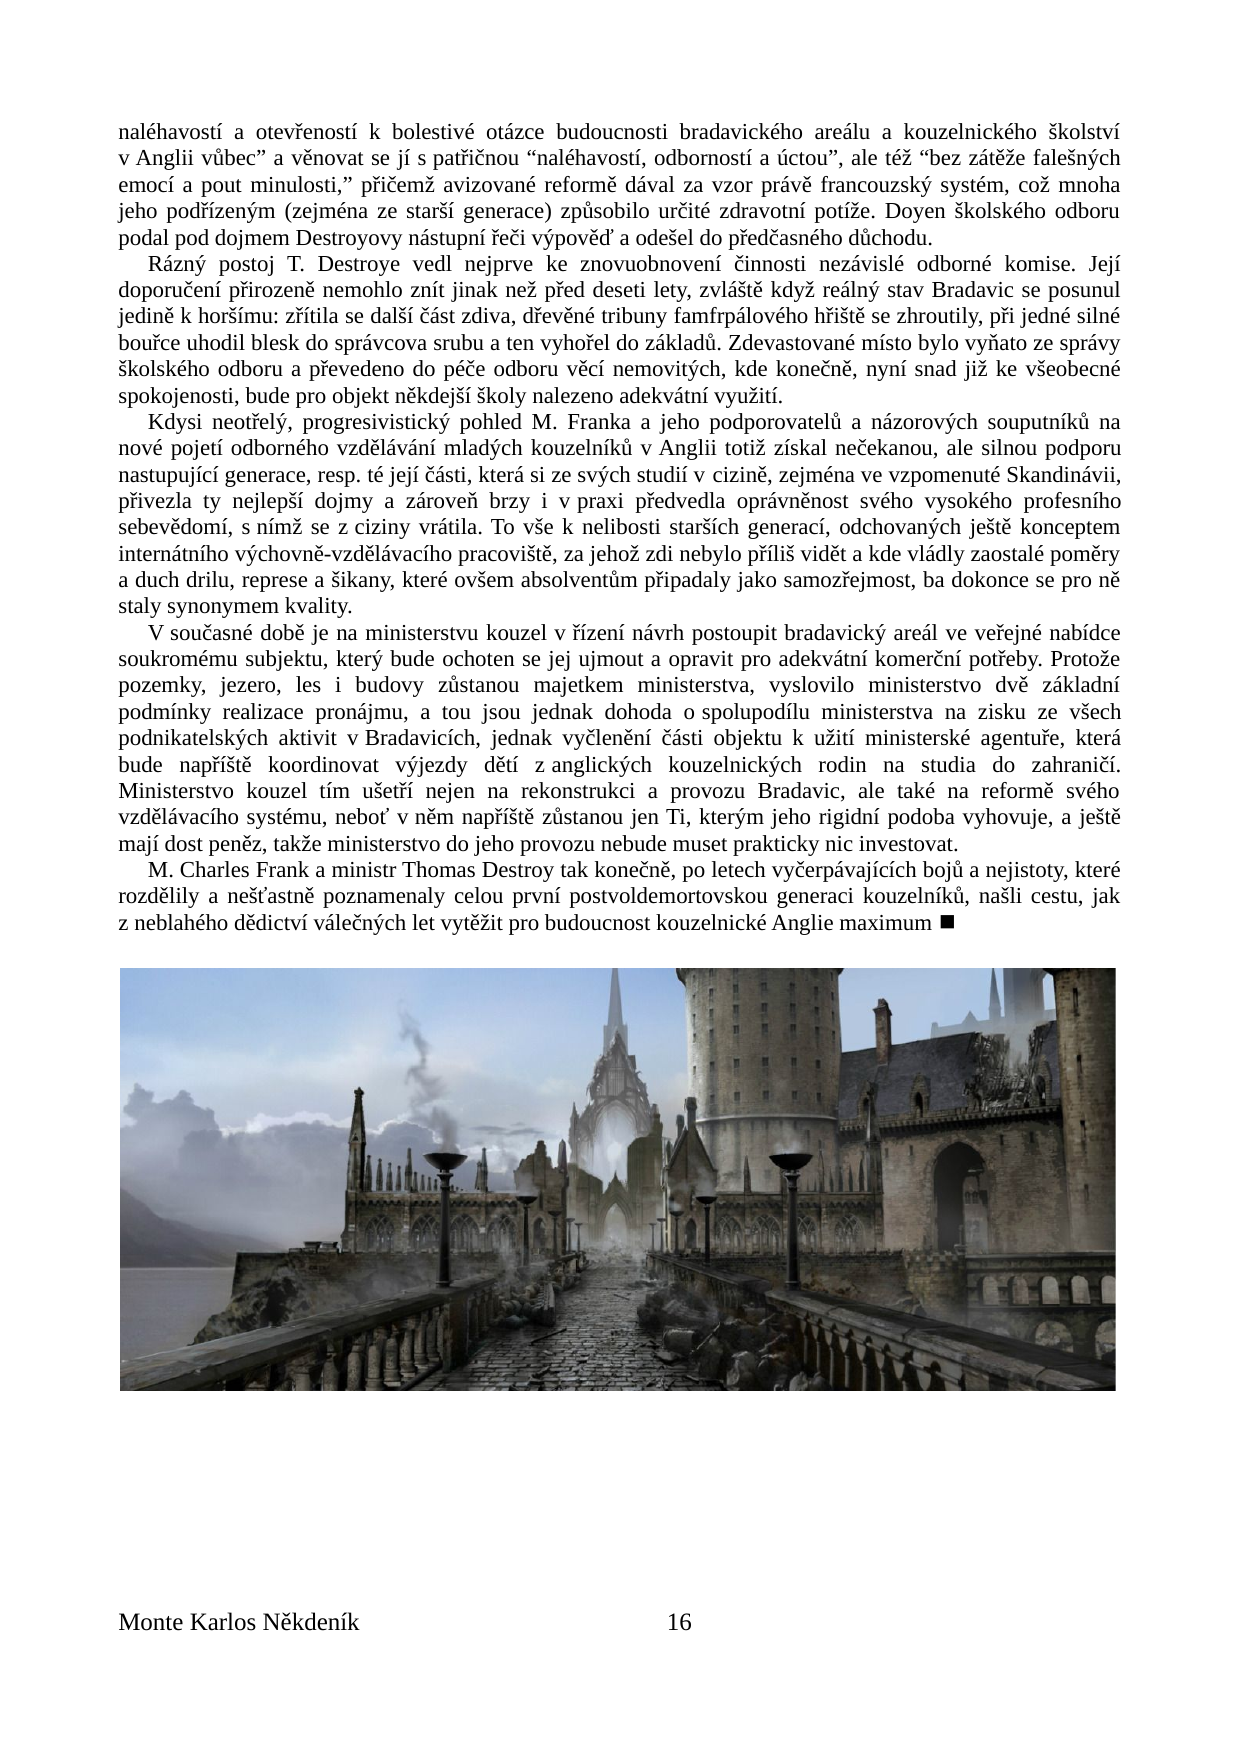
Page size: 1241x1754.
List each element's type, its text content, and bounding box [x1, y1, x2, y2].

picture [120, 968, 1116, 1391]
text naléhavostí a otevřeností k bolestivé otázce budoucnosti bradavického areálu a kouzelnického školství v Anglii vůbec” a věnovat se jí s patřičnou “naléhavostí, odborností a úctou”, ale též “bez zátěže falešných emocí a pout minulosti,” přičemž avizované reformě dával za vzor právě francouzský systém, což mnoha jeho podřízeným (zejména ze starší generace) způsobilo určité zdravotní potíže. Doyen školského odboru podal pod dojmem Destroyovy nástupní řeči výpověď a odešel do předčasného důchodu. [118, 118, 1122, 250]
text V současné době je na ministerstvu kouzel v řízení návrh postoupit bradavický areál ve veřejné nabídce soukromému subjektu, který bude ochoten se jej ujmout a opravit pro adekvátní komerční potřeby. Protože pozemky, jezero, les i budovy zůstanou majetkem ministerstva, vyslovilo ministerstvo dvě základní podmínky realizace pronájmu, a tou jsou jednak dohoda o spolupodílu ministerstva na zisku ze všech podnikatelských aktivit v Bradavicích, jednak vyčlenění části objektu k užití ministerské agentuře, která bude napříště koordinovat výjezdy dětí z anglických kouzelnických rodin na studia do zahraničí. Ministerstvo kouzel tím ušetří nejen na rekonstrukci a provozu Bradavic, ale také na reformě svého vzdělávacího systému, neboť v něm napříště zůstanou jen Ti, kterým jeho rigidní podoba vyhovuje, a ještě mají dost peněz, takže ministerstvo do jeho provozu nebude muset prakticky nic investovat. [118, 619, 1122, 856]
text Rázný postoj T. Destroye vedl nejprve ke znovuobnovení činnosti nezávislé odborné komise. Její doporučení přirozeně nemohlo znít jinak než před deseti lety, zvláště když reálný stav Bradavic se posunul jedině k horšímu: zřítila se další část zdiva, dřevěné tribuny famfrpálového hřiště se zhroutily, při jedné silné bouřce uhodil blesk do správcova srubu a ten vyhořel do základů. Zdevastované místo bylo vyňato ze správy školského odboru a převedeno do péče odboru věcí nemovitých, kde konečně, nyní snad již ke všeobecné spokojenosti, bude pro objekt někdejší školy nalezeno adekvátní využití. [118, 250, 1122, 408]
text Kdysi neotřelý, progresivistický pohled M. Franka a jeho podporovatelů a názorových souputníků na nové pojetí odborného vzdělávání mladých kouzelníků v Anglii totiž získal nečekanou, ale silnou podporu nastupující generace, resp. té její části, která si ze svých studií v cizině, zejména ve vzpomenuté Skandinávii, přivezla ty nejlepší dojmy a zároveň brzy i v praxi předvedla oprávněnost svého vysokého profesního sebevědomí, s nímž se z ciziny vrátila. To vše k nelibosti starších generací, odchovaných ještě konceptem internátního výchovně-vzdělávacího pracoviště, za jehož zdi nebylo příliš vidět a kde vládly zaostalé poměry a duch drilu, represe a šikany, které ovšem absolventům připadaly jako samozřejmost, ba dokonce se pro ně staly synonymem kvality. [118, 408, 1122, 619]
text M. Charles Frank a ministr Thomas Destroy tak konečně, po letech vyčerpávajících bojů a nejistoty, které rozdělily a nešťastně poznamenaly celou první postvoldemortovskou generaci kouzelníků, našli cestu, jak z neblahého dědictví válečných let vytěžit pro budoucnost kouzelnické Anglie maximum  [118, 856, 1122, 935]
